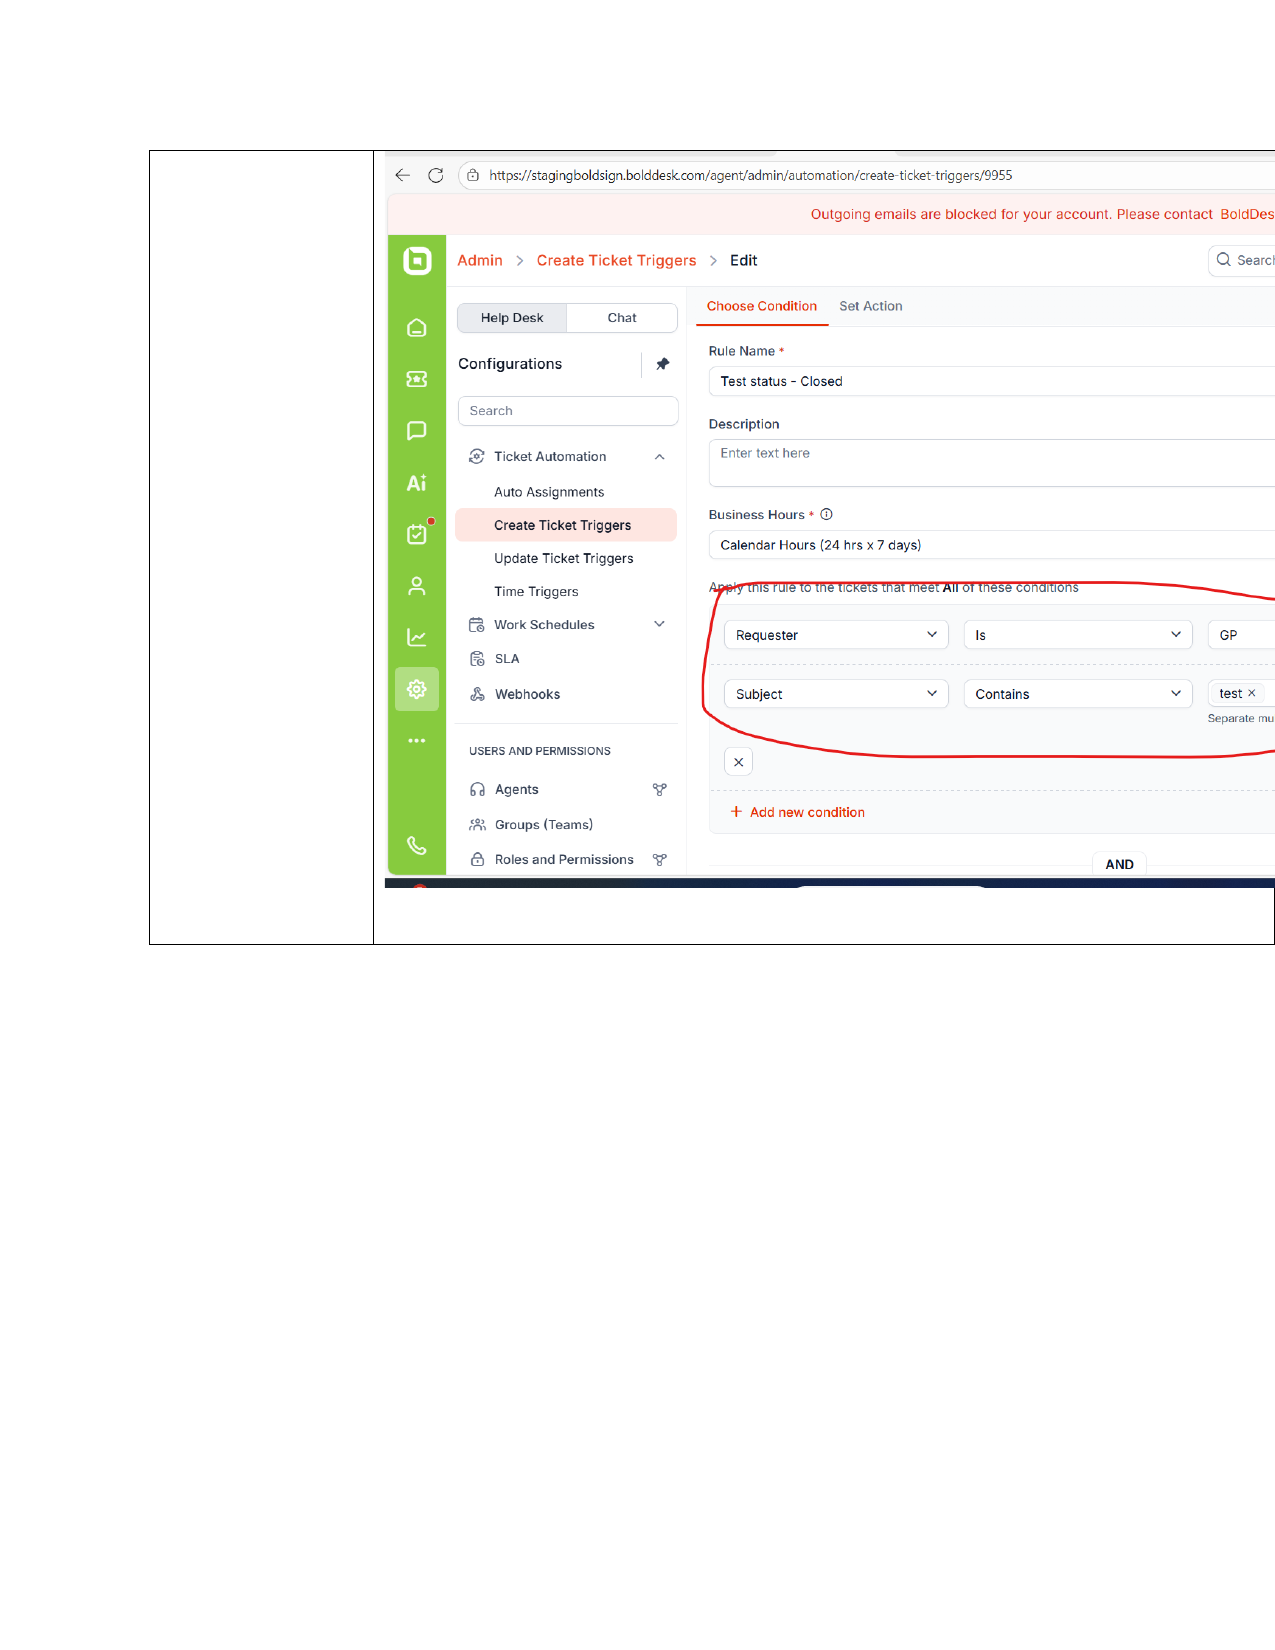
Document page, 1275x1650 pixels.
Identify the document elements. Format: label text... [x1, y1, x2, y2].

table_cell Ensure create ticket trigger case For status change. And ensure “Full resolution time” updated in the insights tab correctly. [150, 151, 373, 943]
table_cell Automation trigger case: Automation rule applied: Time properly updated in the metrics field: [374, 151, 1274, 943]
